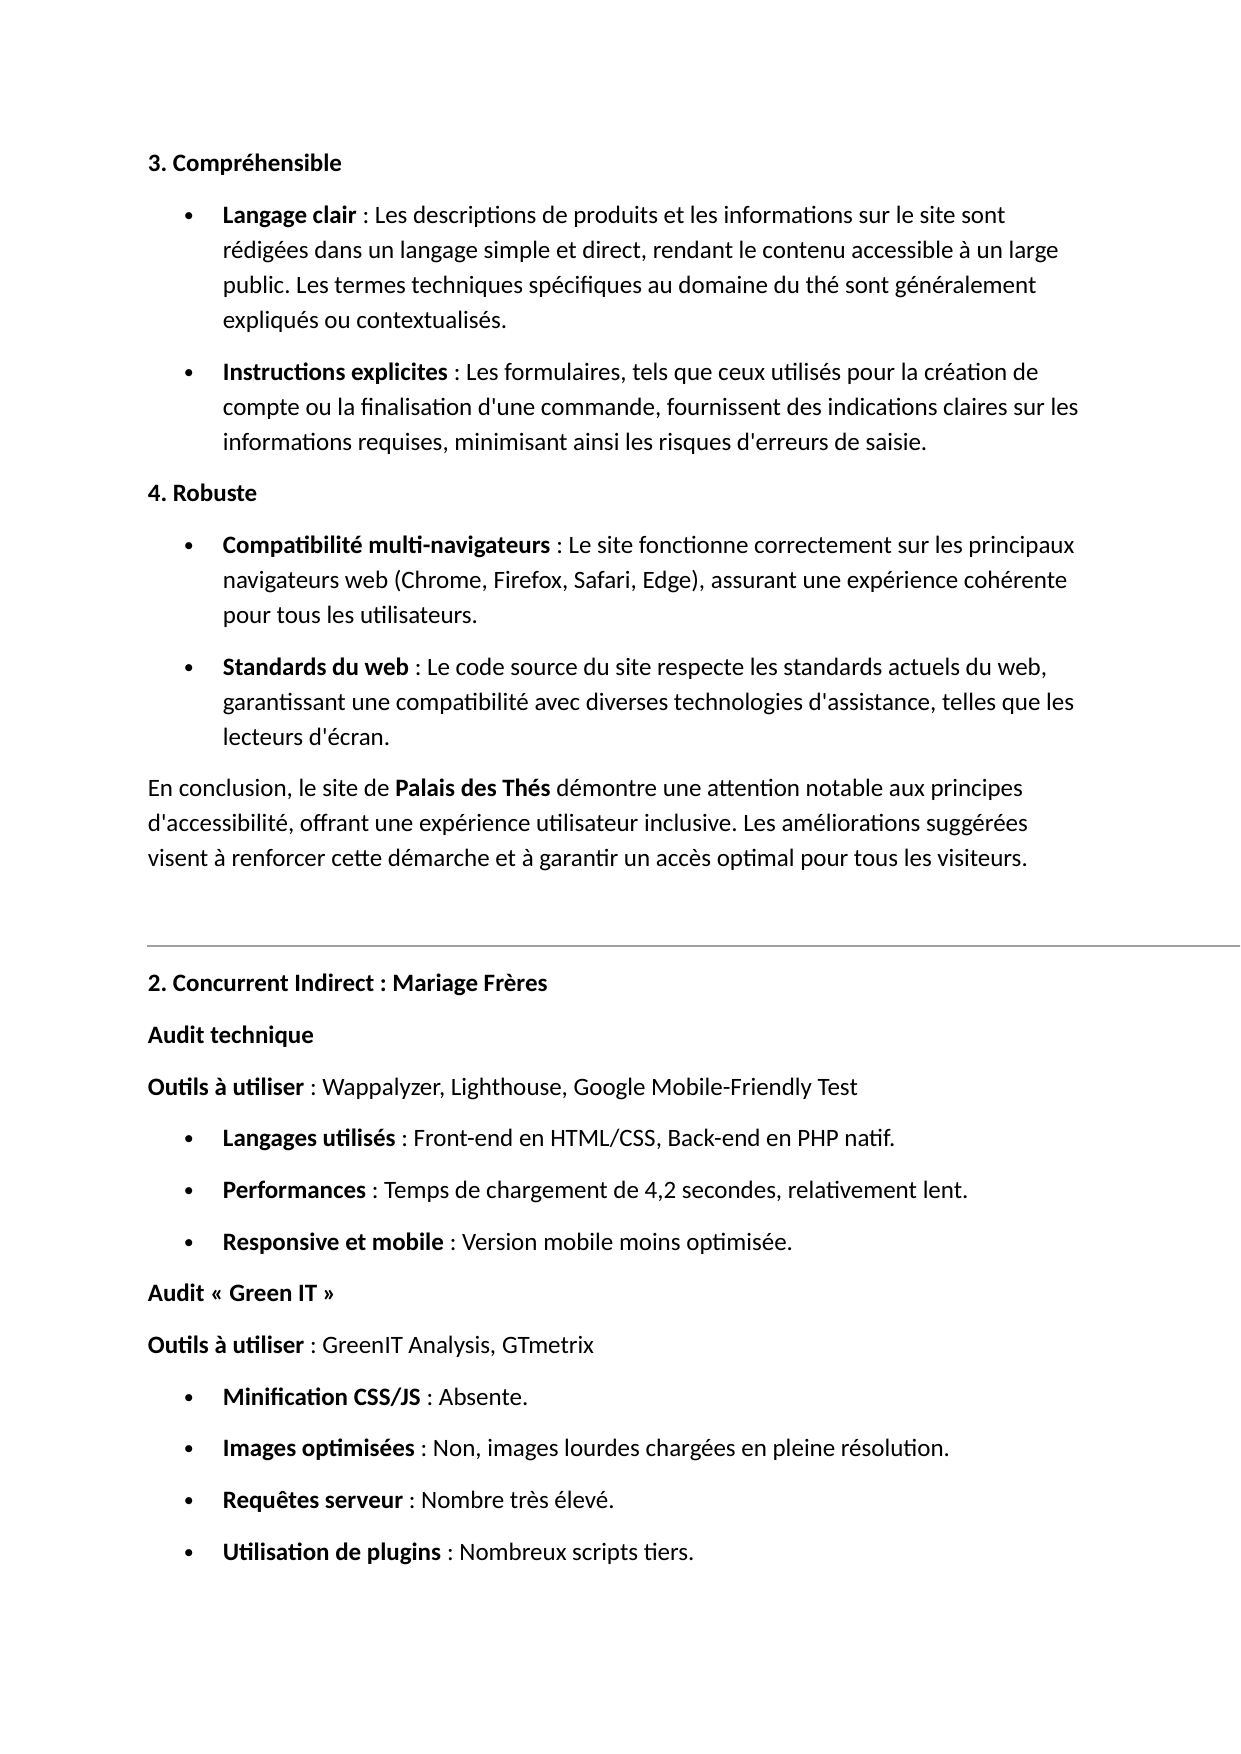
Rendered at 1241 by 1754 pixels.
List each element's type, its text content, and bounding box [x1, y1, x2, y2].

list Minification CSS/JS : Absente. [185, 1381, 1093, 1411]
list Langages utilisés : Front-end en HTML/CSS, Back-end en PHP natif. [185, 1122, 1093, 1153]
list Images optimisées : Non, images lourdes chargées en pleine résolution. [185, 1432, 1093, 1463]
text En conclusion, le site de Palais des Thés démontre une attention notable aux principes d'accessibilité, offrant une expérience utilisateur inclusive. Les améliorations suggérées visent à renforcer cette démarche et à garantir un accès optimal pour tous les visiteurs. [148, 773, 1093, 873]
text 3. Compréhensible [148, 148, 1093, 178]
list Langage clair : Les descriptions de produits et les informations sur le site sont rédigées dans un langage simple et direct, rendant le contenu accessible à un large public. Les termes techniques spécifiques au domaine du thé sont généralement expliqués ou contextualisés.​ [185, 199, 1093, 335]
list Requêtes serveur : Nombre très élevé. [185, 1484, 1093, 1514]
list Compatibilité multi-navigateurs : Le site fonctionne correctement sur les principaux navigateurs web (Chrome, Firefox, Safari, Edge), assurant une expérience cohérente pour tous les utilisateurs.​ [185, 529, 1093, 630]
list Standards du web : Le code source du site respecte les standards actuels du web, garantissant une compatibilité avec diverses technologies d'assistance, telles que les lecteurs d'écran.​ [185, 651, 1093, 751]
text Audit « Green IT » [148, 1277, 1093, 1308]
text 2. Concurrent Indirect : Mariage Frères [148, 967, 1093, 998]
text Outils à utiliser : Wappalyzer, Lighthouse, Google Mobile-Friendly Test [148, 1071, 1093, 1101]
text 4. Robuste [148, 478, 1093, 508]
list Utilisation de plugins : Nombreux scripts tiers. [185, 1536, 1093, 1566]
list Instructions explicites : Les formulaires, tels que ceux utilisés pour la création de compte ou la finalisation d'une commande, fournissent des indications claires sur les informations requises, minimisant ainsi les risques d'erreurs de saisie.​ [185, 356, 1093, 456]
list Performances : Temps de chargement de 4,2 secondes, relativement lent. [185, 1174, 1093, 1204]
list Responsive et mobile : Version mobile moins optimisée. [185, 1226, 1093, 1256]
text Outils à utiliser : GreenIT Analysis, GTmetrix [148, 1329, 1093, 1359]
text Audit technique [148, 1019, 1093, 1049]
